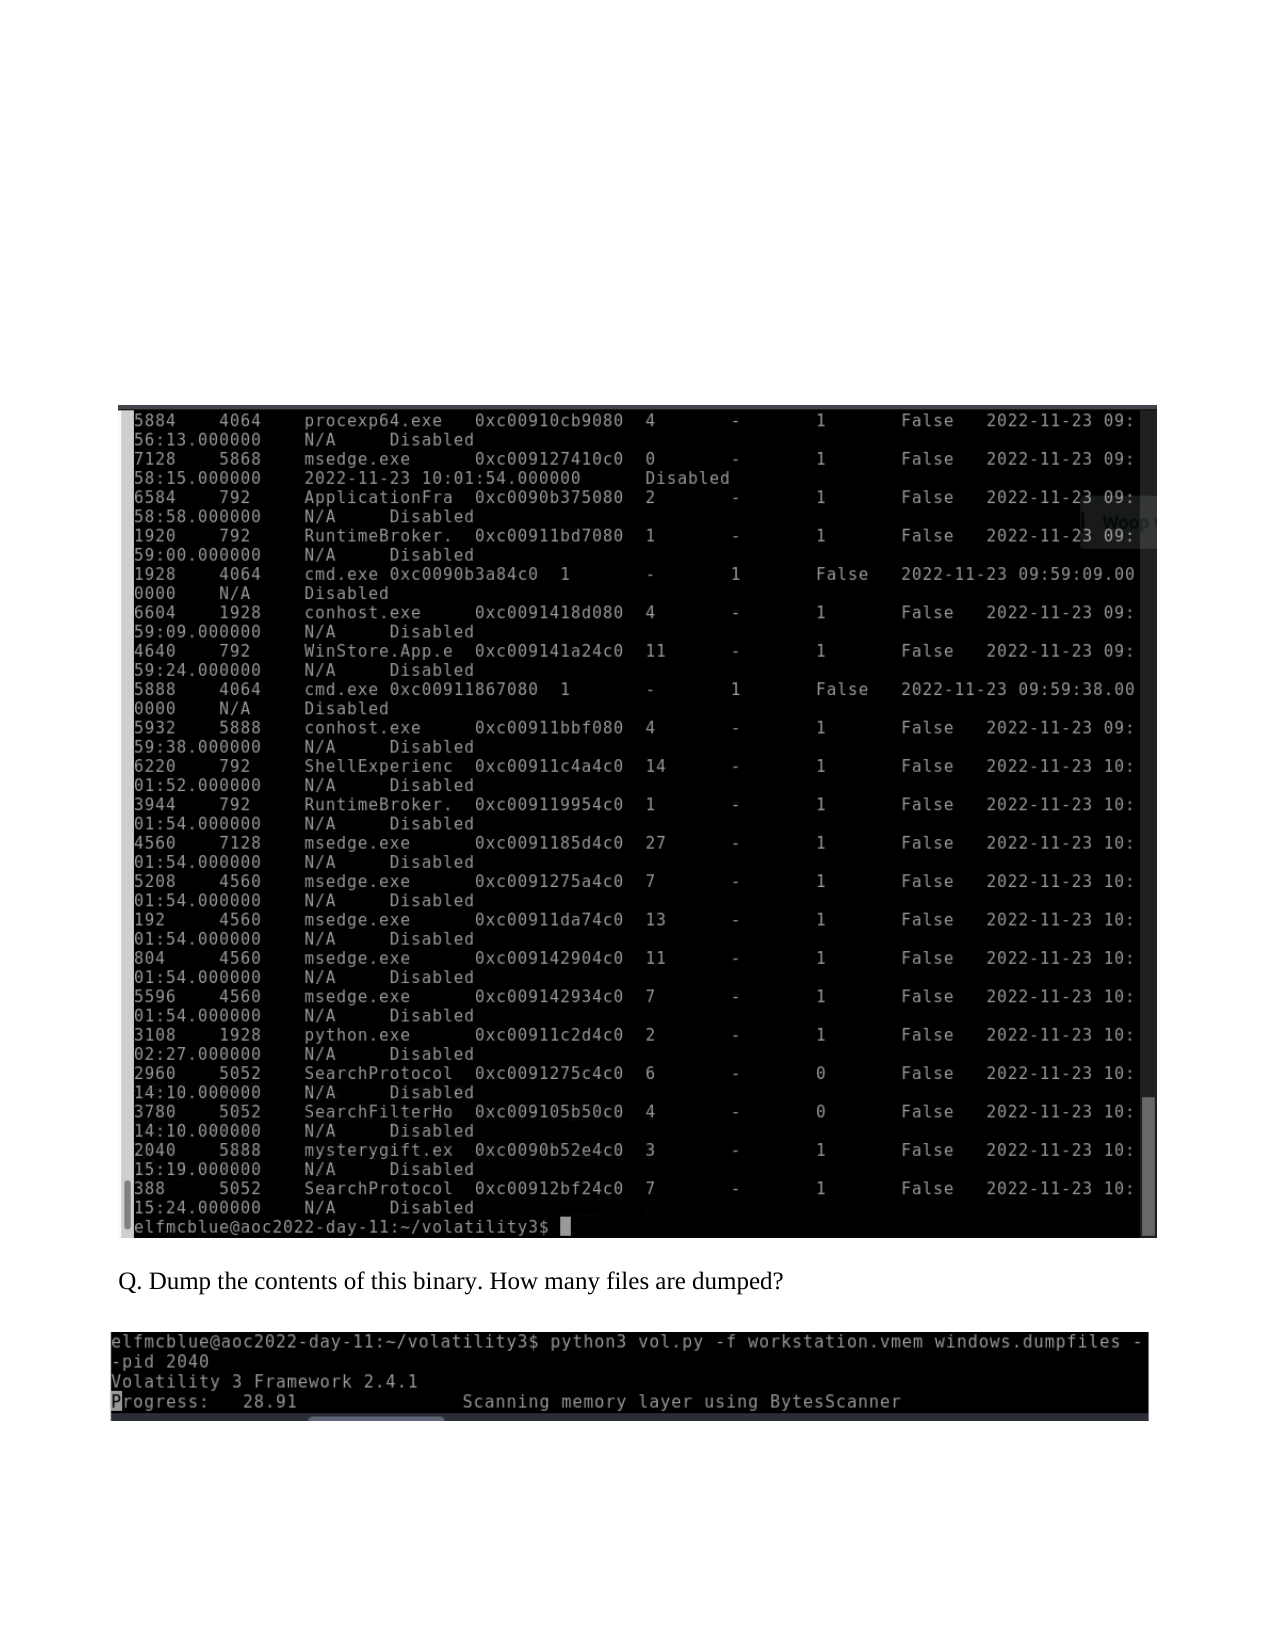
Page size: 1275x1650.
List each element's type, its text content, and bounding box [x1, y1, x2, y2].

text Q. Dump the contents of this binary. How many files are dumped? [118, 1266, 1157, 1295]
picture [109, 1332, 1149, 1421]
picture [118, 405, 1157, 1238]
